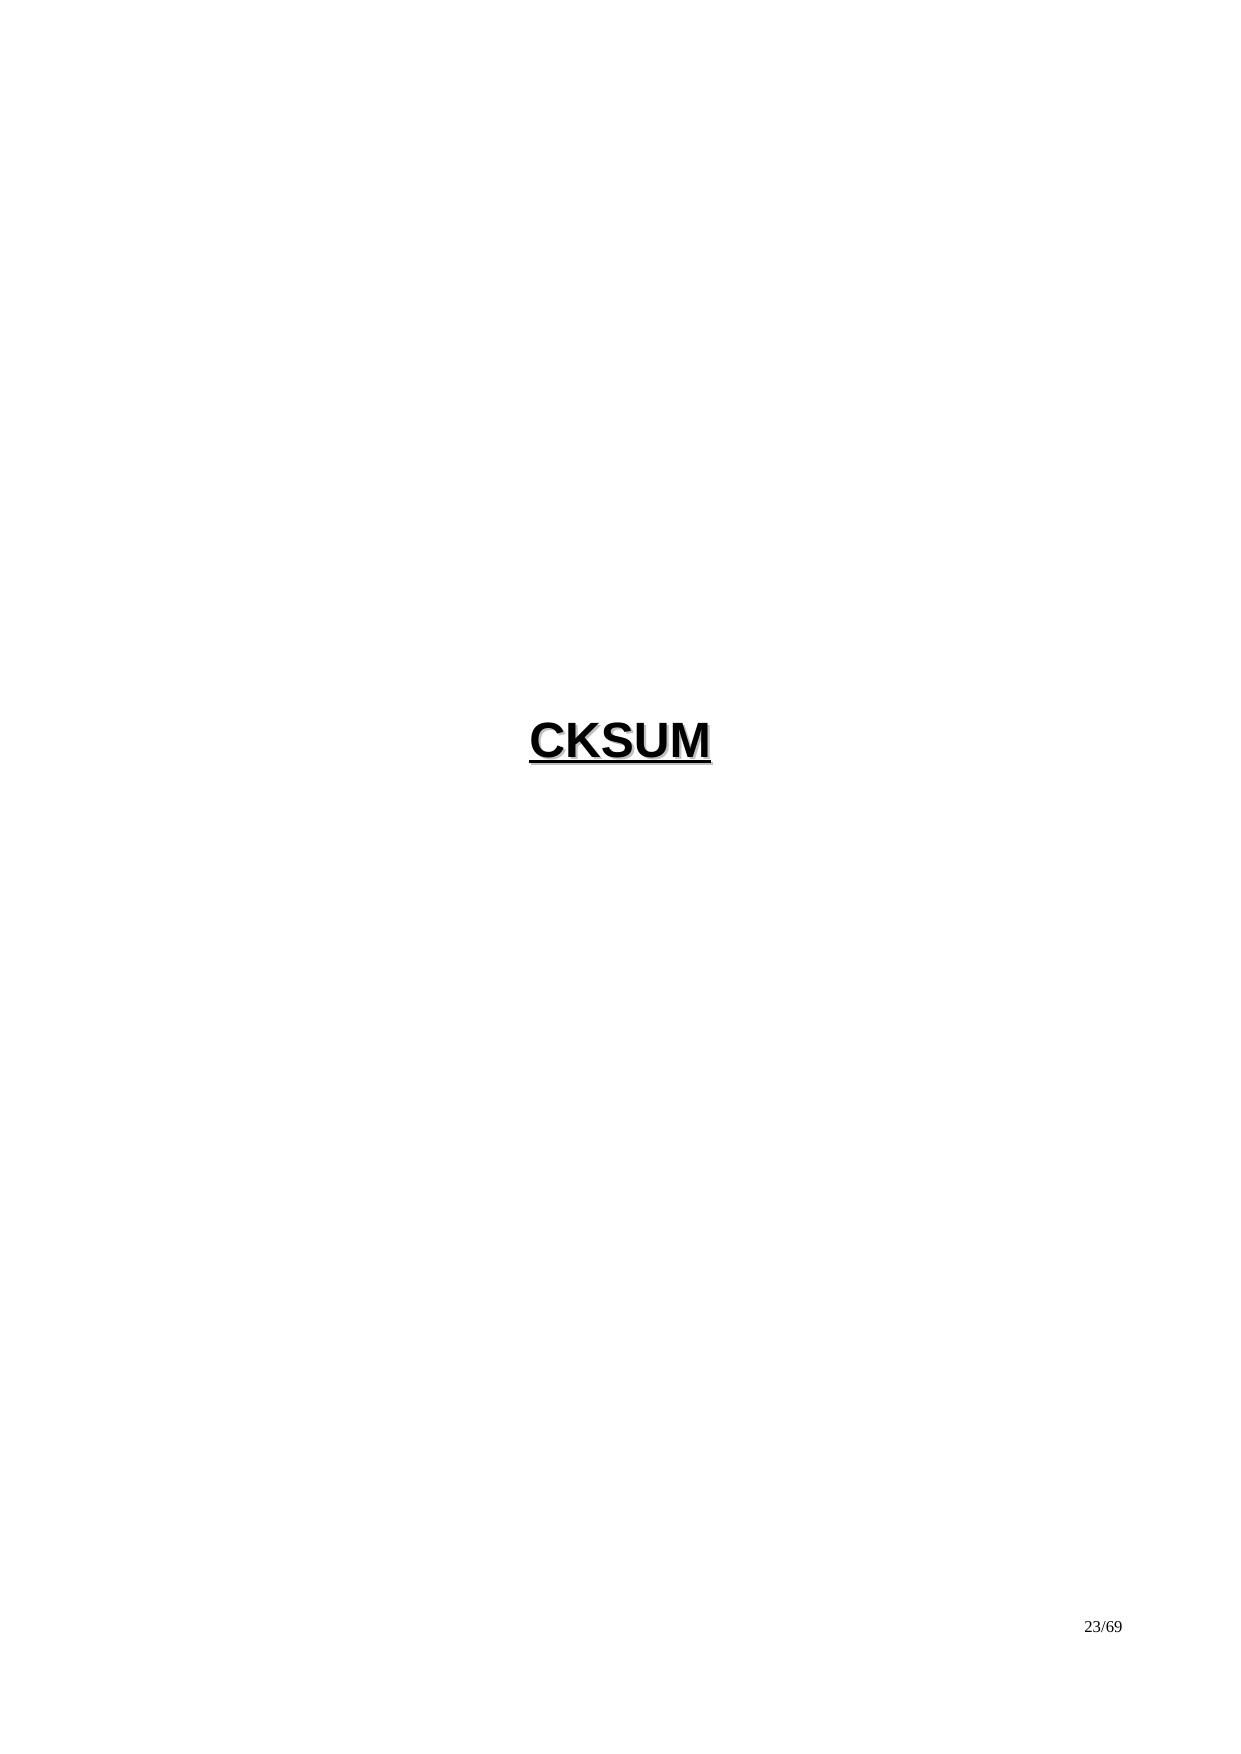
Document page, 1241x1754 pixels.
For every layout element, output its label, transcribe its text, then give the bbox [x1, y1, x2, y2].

subtitle CKSUM [118, 711, 1122, 768]
